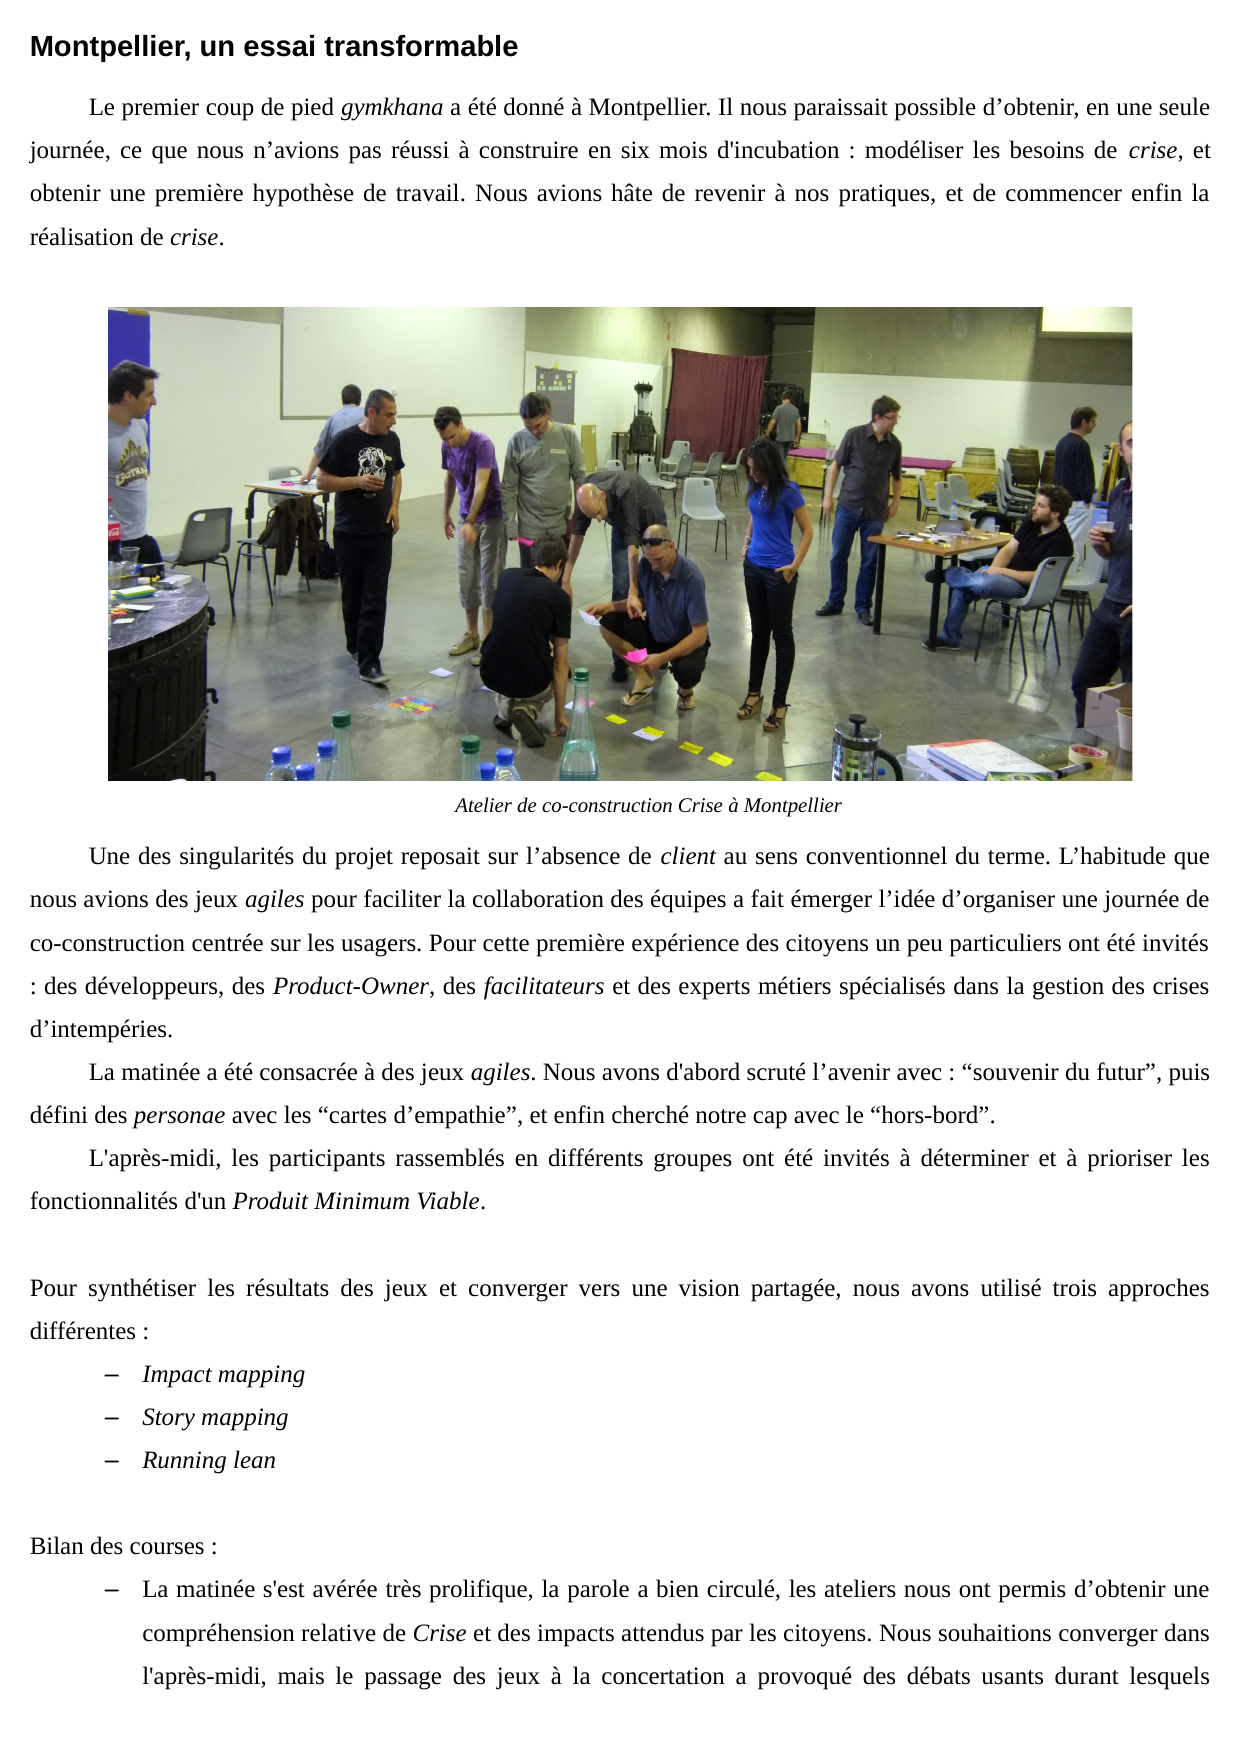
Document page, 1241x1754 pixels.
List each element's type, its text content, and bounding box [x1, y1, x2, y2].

list Bilan des courses : [29, 1531, 1211, 1560]
list La matinée s'est avérée très prolifique, la parole a bien circulé, les ateliers nous ont permis d’obtenir une compréhension relative de Crise et des impacts attendus par les citoyens. Nous souhaitions converger dans l'après-midi, mais le passage des jeux à la concertation a provoqué des débats usants durant lesquels [104, 1574, 1211, 1689]
text L'après-midi, les participants rassemblés en différents groupes ont été invités à déterminer et à prioriser les fonctionnalités d'un Produit Minimum Viable. [29, 1143, 1211, 1215]
text Une des singularités du projet reposait sur l’absence de client au sens conventionnel du terme. L’habitude que nous avions des jeux agiles pour faciliter la collaboration des équipes a fait émerger l’idée d’organiser une journée de co-construction centrée sur les usagers. Pour cette première expérience des citoyens un peu particuliers ont été invités : des développeurs, des Product-Owner, des facilitateurs et des experts métiers spécialisés dans la gestion des crises d’intempéries. [29, 841, 1211, 1043]
list Running lean [104, 1445, 1211, 1474]
list Story mapping [104, 1402, 1211, 1431]
picture [108, 307, 1133, 781]
text Le premier coup de pied gymkhana a été donné à Montpellier. Il nous paraissait possible d’obtenir, en une seule journée, ce que nous n’avions pas réussi à construire en six mois d'incubation : modéliser les besoins de crise, et obtenir une première hypothèse de travail. Nous avions hâte de revenir à nos pratiques, et de commencer enfin la réalisation de crise. [29, 92, 1211, 250]
subtitle Montpellier, un essai transformable [29, 29, 1211, 63]
text La matinée a été consacrée à des jeux agiles. Nous avons d'abord scruté l’avenir avec : “souvenir du futur”, puis défini des personae avec les “cartes d’empathie”, et enfin cherché notre cap avec le “hors-bord”. [29, 1057, 1211, 1129]
text Pour synthétiser les résultats des jeux et converger vers une vision partagée, nous avons utilisé trois approches différentes : [29, 1273, 1211, 1344]
text Atelier de co-construction Crise à Montpellier [29, 308, 1211, 817]
list Impact mapping [104, 1359, 1211, 1388]
